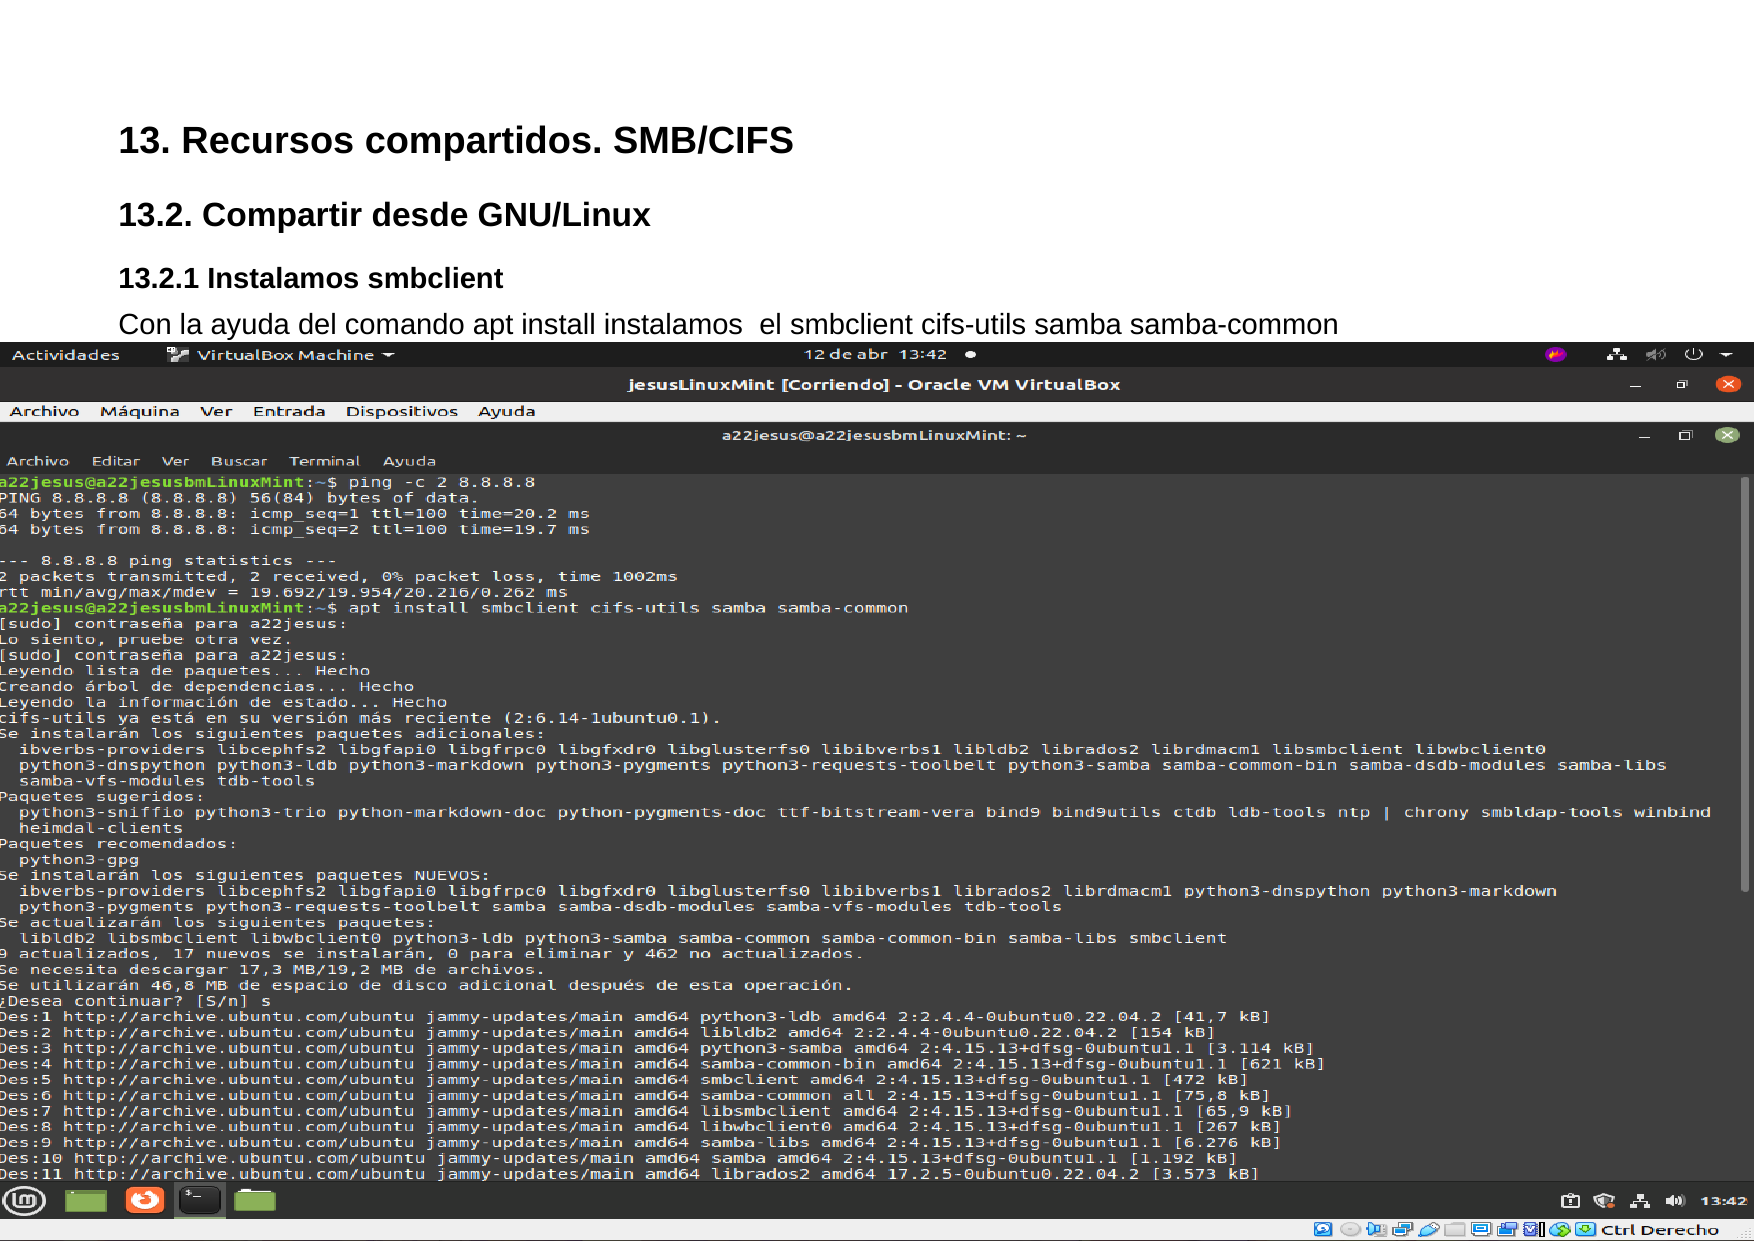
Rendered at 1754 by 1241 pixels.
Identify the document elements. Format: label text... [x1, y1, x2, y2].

subtitle 13.2. Compartir desde GNU/Linux [118, 195, 1636, 234]
picture [0, 342, 1754, 1241]
subtitle 13.2.1 Instalamos smbclient [118, 261, 1636, 294]
text Con la ayuda del comando apt install instalamos el smbclient cifs-utils samba samba-common [118, 307, 1636, 340]
subtitle 13. Recursos compartidos. SMB/CIFS [118, 118, 1636, 162]
